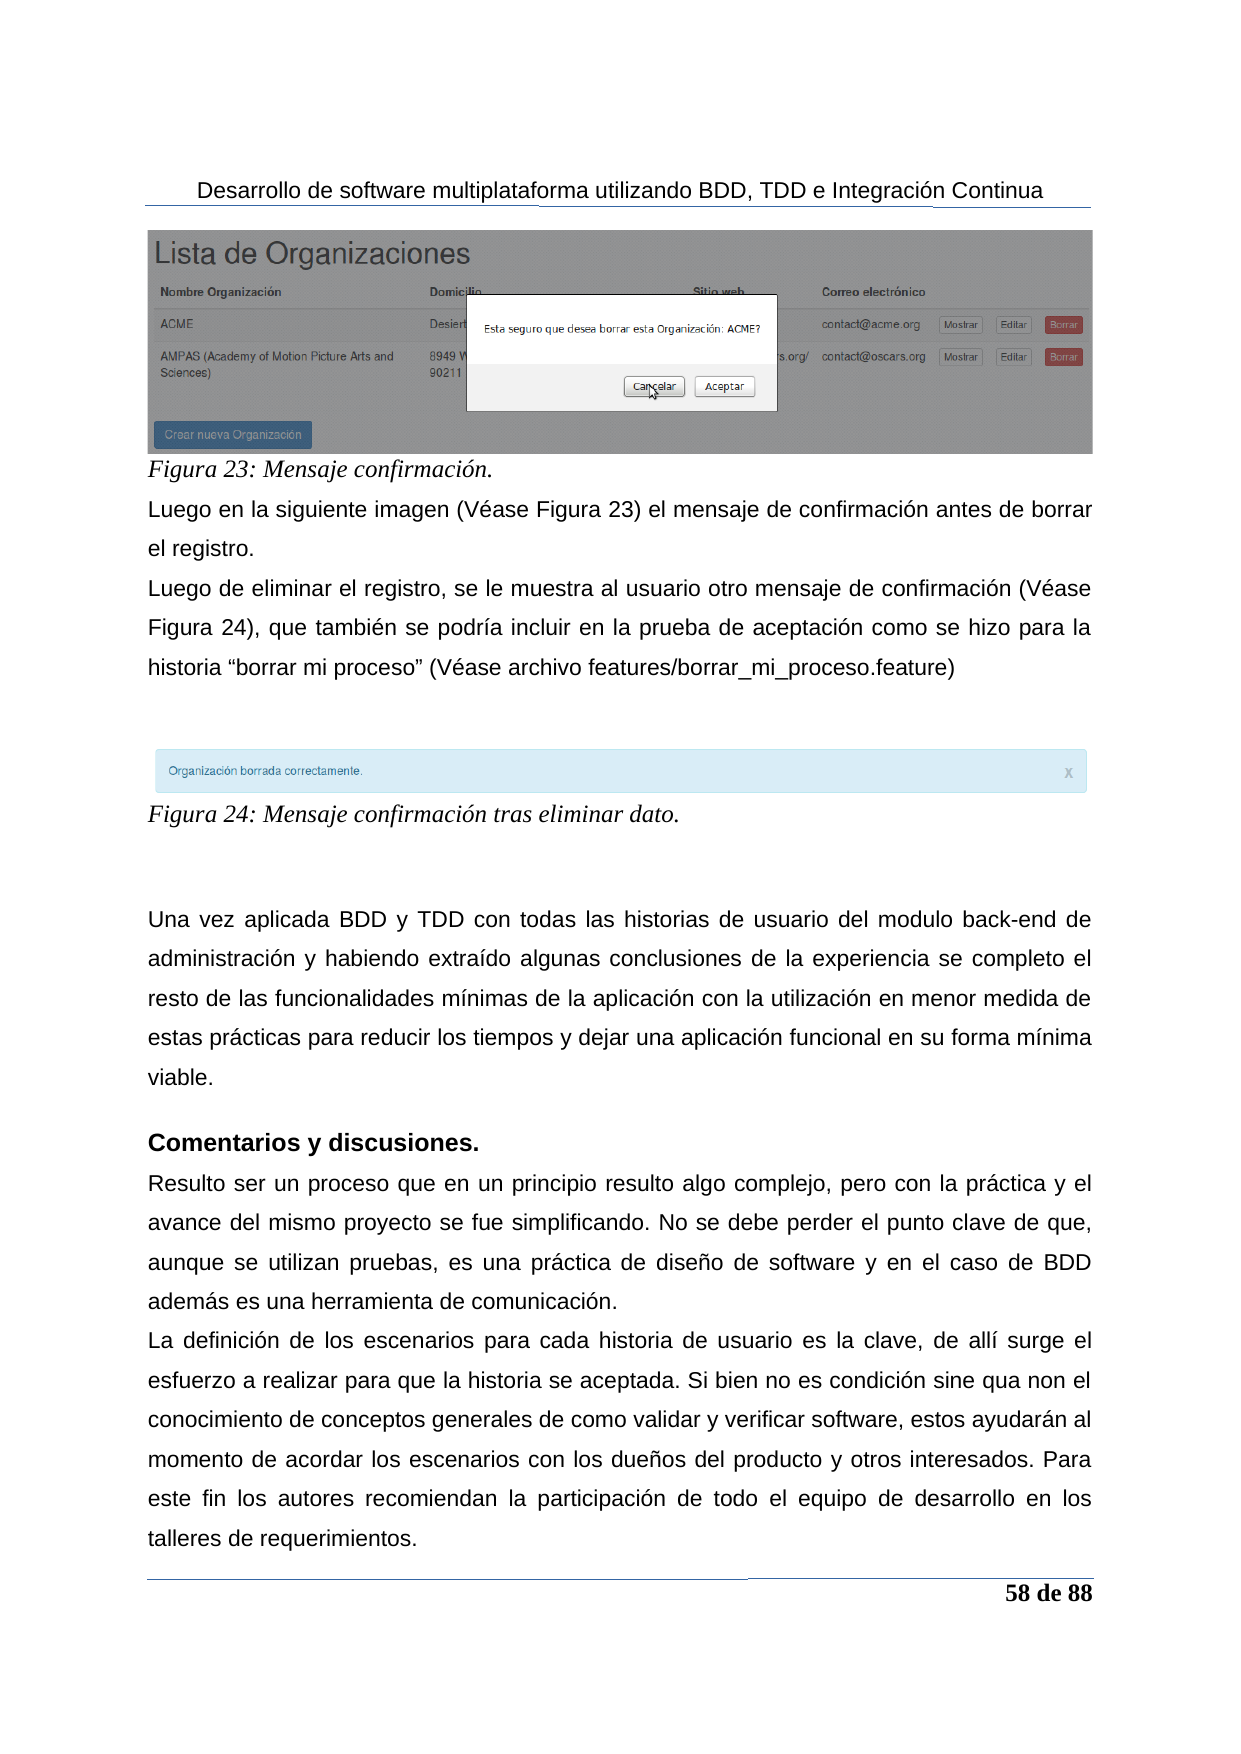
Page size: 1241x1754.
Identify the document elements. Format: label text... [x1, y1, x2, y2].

text Una vez aplicada BDD y TDD con todas las historias de usuario del modulo back-end de administración y habiendo extraído algunas conclusiones de la experiencia se completo el resto de las funcionalidades mínimas de la aplicación con la utilización en menor medida de estas prácticas para reducir los tiempos y dejar una aplicación funcional en su forma mínima viable. [148, 906, 1093, 1090]
text Figura 23: Mensaje confirmación. [148, 454, 1093, 482]
picture [147, 230, 1093, 454]
text Luego de eliminar el registro, se le muestra al usuario otro mensaje de confirmación (Véase Figura 24), que también se podría incluir en la prueba de aceptación como se hizo para la historia “borrar mi proceso” (Véase archivo features/borrar_mi_proceso.feature) [148, 574, 1093, 680]
subtitle Comentarios y discusiones. [148, 1128, 1093, 1157]
text La definición de los escenarios para cada historia de usuario es la clave, de allí surge el esfuerzo a realizar para que la historia se aceptada. Si bien no es condición sine qua non el conocimiento de conceptos generales de como validar y verificar software, estos ayudarán al momento de acordar los escenarios con los dueños del producto y otros interesados. Para este fin los autores recomiendan la participación de todo el equipo de desarrollo en los talleres de requerimientos. [148, 1327, 1093, 1551]
text Figura 24: Mensaje confirmación tras eliminar dato. [148, 799, 1093, 828]
text Luego en la siguiente imagen (Véase Figura 23) el mensaje de confirmación antes de borrar el registro. [148, 482, 1093, 561]
text Resulto ser un proceso que en un principio resulto algo complejo, pero con la práctica y el avance del mismo proyecto se fue simplificando. No se debe perder el punto clave de que, aunque se utilizan pruebas, es una práctica de diseño de software y en el caso de BDD además es una herramienta de comunicación. [148, 1169, 1093, 1314]
text [148, 218, 1093, 230]
picture [147, 745, 1093, 799]
